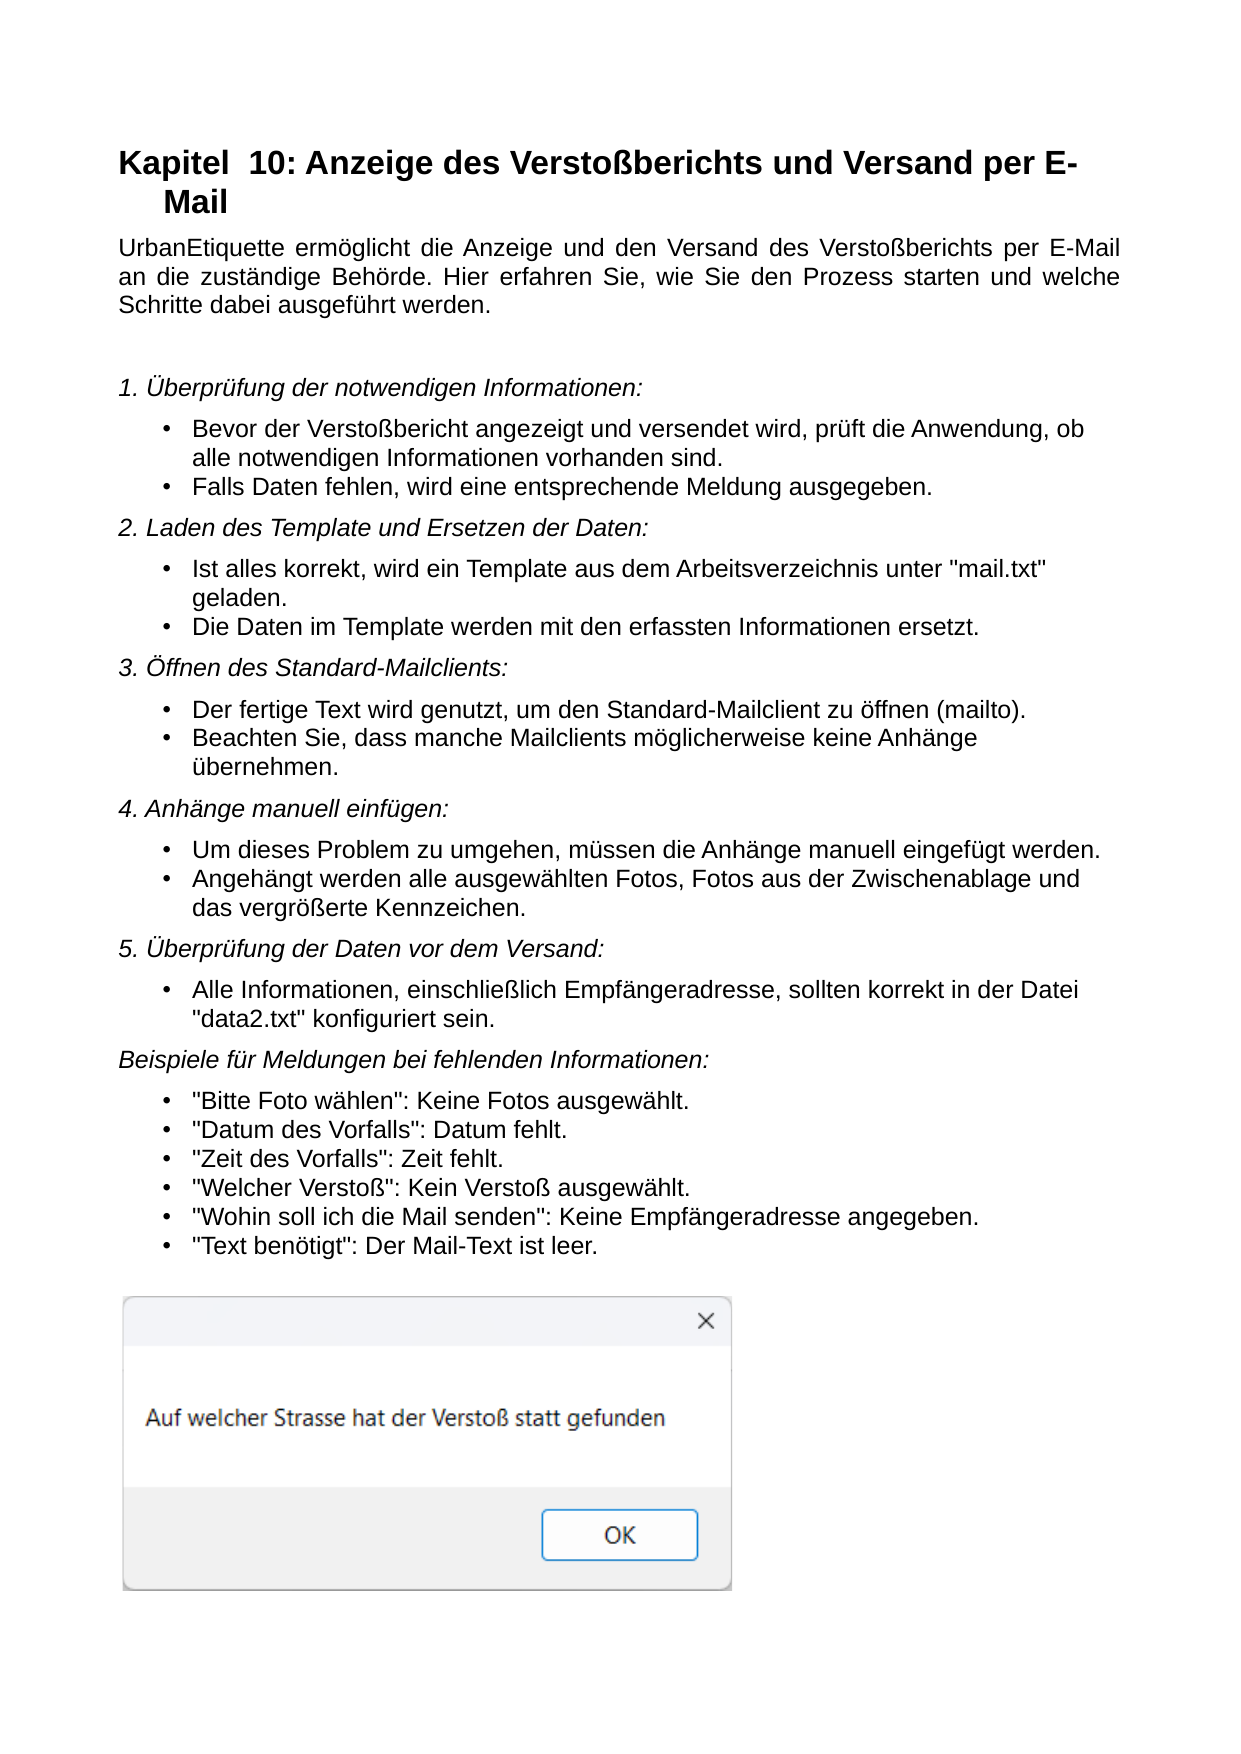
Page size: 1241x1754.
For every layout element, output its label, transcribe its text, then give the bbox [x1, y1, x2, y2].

text 3. Öffnen des Standard-Mailclients: [118, 653, 1122, 682]
text Beispiele für Meldungen bei fehlenden Informationen: [118, 1045, 1122, 1074]
list "Zeit des Vorfalls": Zeit fehlt. [162, 1144, 1122, 1173]
list Bevor der Verstoßbericht angezeigt und versendet wird, prüft die Anwendung, ob alle notwendigen Informationen vorhanden sind. [162, 414, 1122, 472]
list Alle Informationen, einschließlich Empfängeradresse, sollten korrekt in der Datei "data2.txt" konfiguriert sein. [162, 975, 1122, 1033]
list Die Daten im Template werden mit den erfassten Informationen ersetzt. [162, 612, 1122, 641]
list "Welcher Verstoß": Kein Verstoß ausgewählt. [162, 1173, 1122, 1202]
list Der fertige Text wird genutzt, um den Standard-Mailclient zu öffnen (mailto). [162, 694, 1122, 723]
text 1. Überprüfung der notwendigen Informationen: [118, 373, 1122, 402]
picture [122, 1296, 733, 1591]
subtitle Kapitel 10: Anzeige des Verstoßberichts und Versand per E-Mail [118, 143, 1122, 220]
list "Text benötigt": Der Mail-Text ist leer. [162, 1231, 1122, 1259]
list Falls Daten fehlen, wird eine entsprechende Meldung ausgegeben. [162, 472, 1122, 501]
list Beachten Sie, dass manche Mailclients möglicherweise keine Anhänge übernehmen. [162, 723, 1122, 781]
text 2. Laden des Template und Ersetzen der Daten: [118, 513, 1122, 542]
list Angehängt werden alle ausgewählten Fotos, Fotos aus der Zwischenablage und das vergrößerte Kennzeichen. [162, 864, 1122, 921]
list "Wohin soll ich die Mail senden": Keine Empfängeradresse angegeben. [162, 1202, 1122, 1231]
text 4. Anhänge manuell einfügen: [118, 793, 1122, 822]
list Um dieses Problem zu umgehen, müssen die Anhänge manuell eingefügt werden. [162, 835, 1122, 864]
list "Bitte Foto wählen": Keine Fotos ausgewählt. [162, 1086, 1122, 1115]
list Ist alles korrekt, wird ein Template aus dem Arbeitsverzeichnis unter "mail.txt" geladen. [162, 554, 1122, 612]
text UrbanEtiquette ermöglicht die Anzeige und den Versand des Verstoßberichts per E-Mail an die zuständige Behörde. Hier erfahren Sie, wie Sie den Prozess starten und welche Schritte dabei ausgeführt werden. [118, 233, 1122, 319]
list "Datum des Vorfalls": Datum fehlt. [162, 1115, 1122, 1144]
text 5. Überprüfung der Daten vor dem Versand: [118, 934, 1122, 962]
